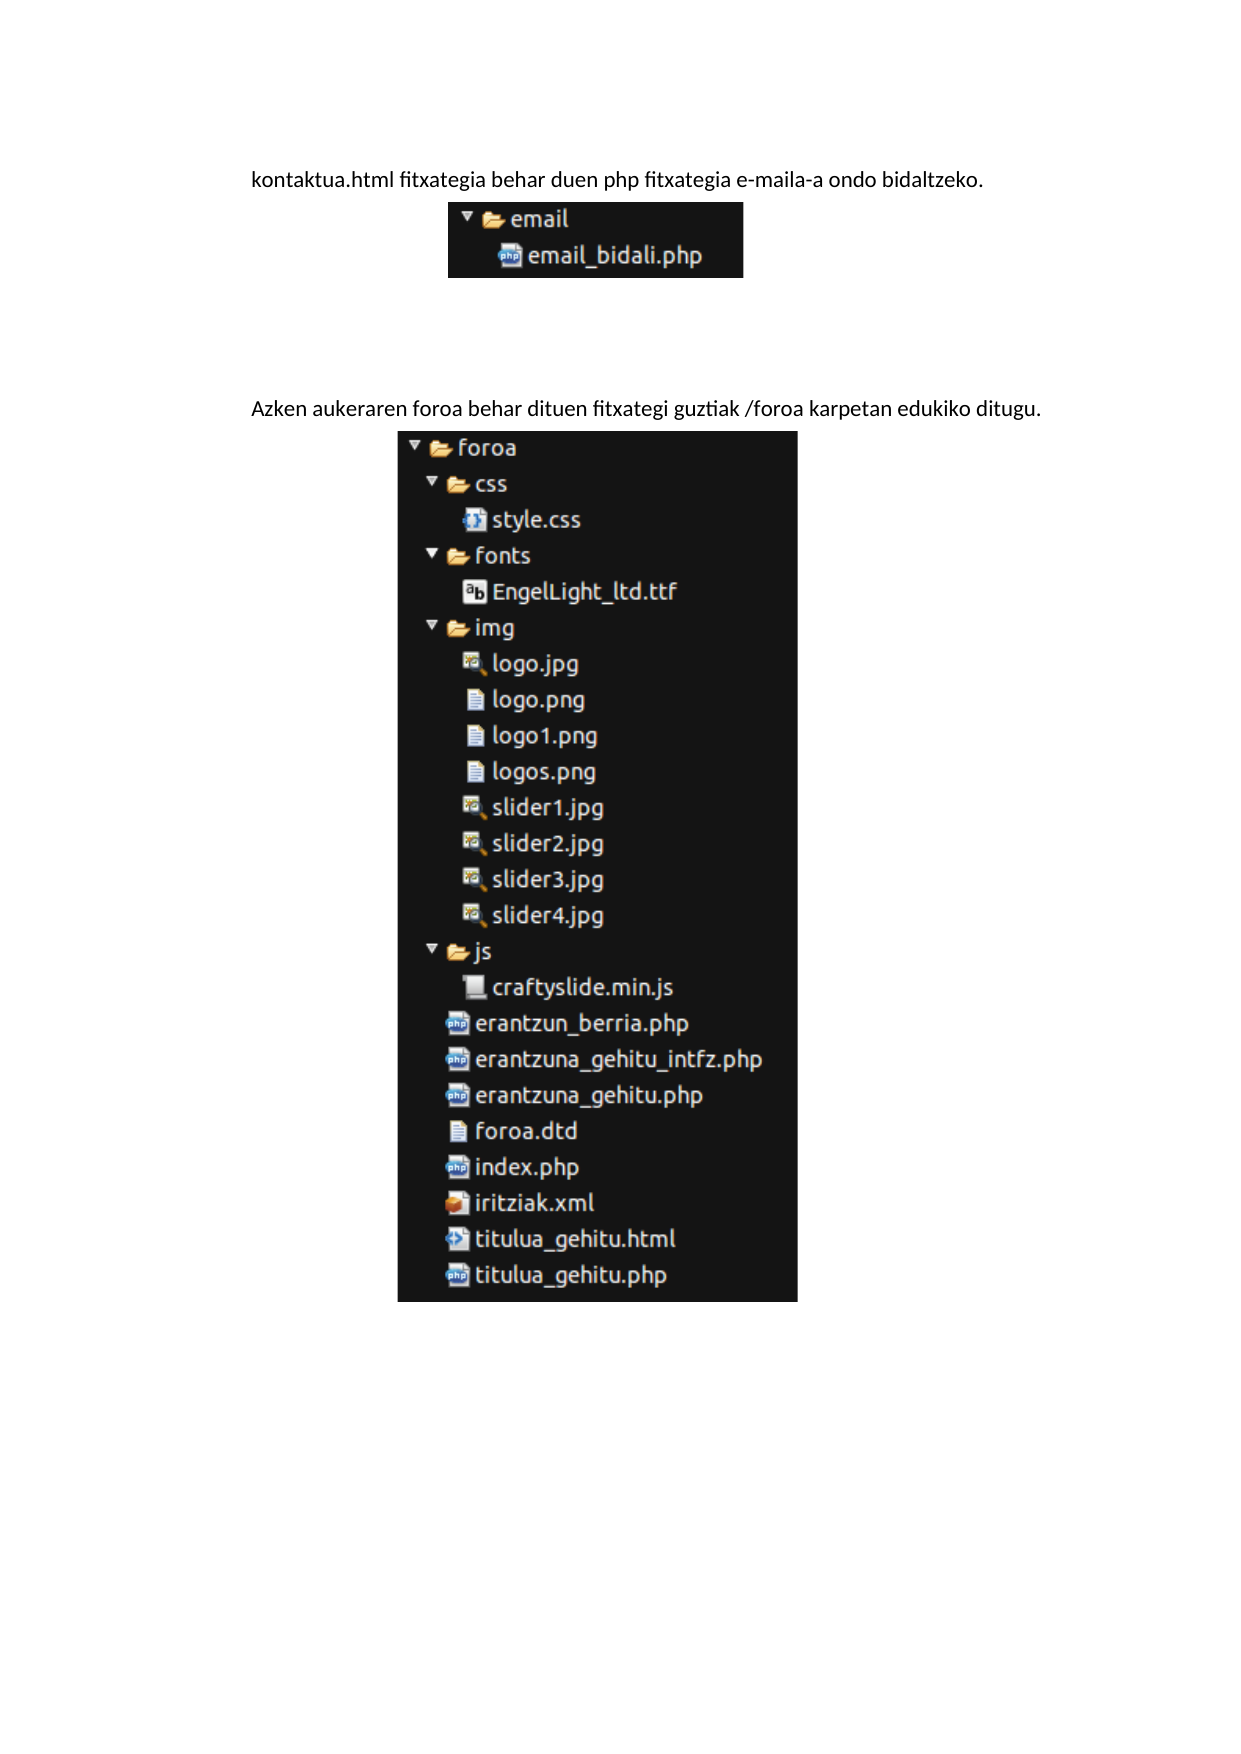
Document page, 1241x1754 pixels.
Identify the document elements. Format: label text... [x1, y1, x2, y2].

text Azken aukeraren foroa behar dituen fitxategi guztiak /foroa karpetan edukiko ditugu. [177, 394, 1063, 422]
picture [397, 431, 798, 1302]
text kontaktua.html fitxategia behar duen php fitxategia e-maila-a ondo bidaltzeko. [177, 165, 1063, 193]
picture [448, 202, 744, 278]
